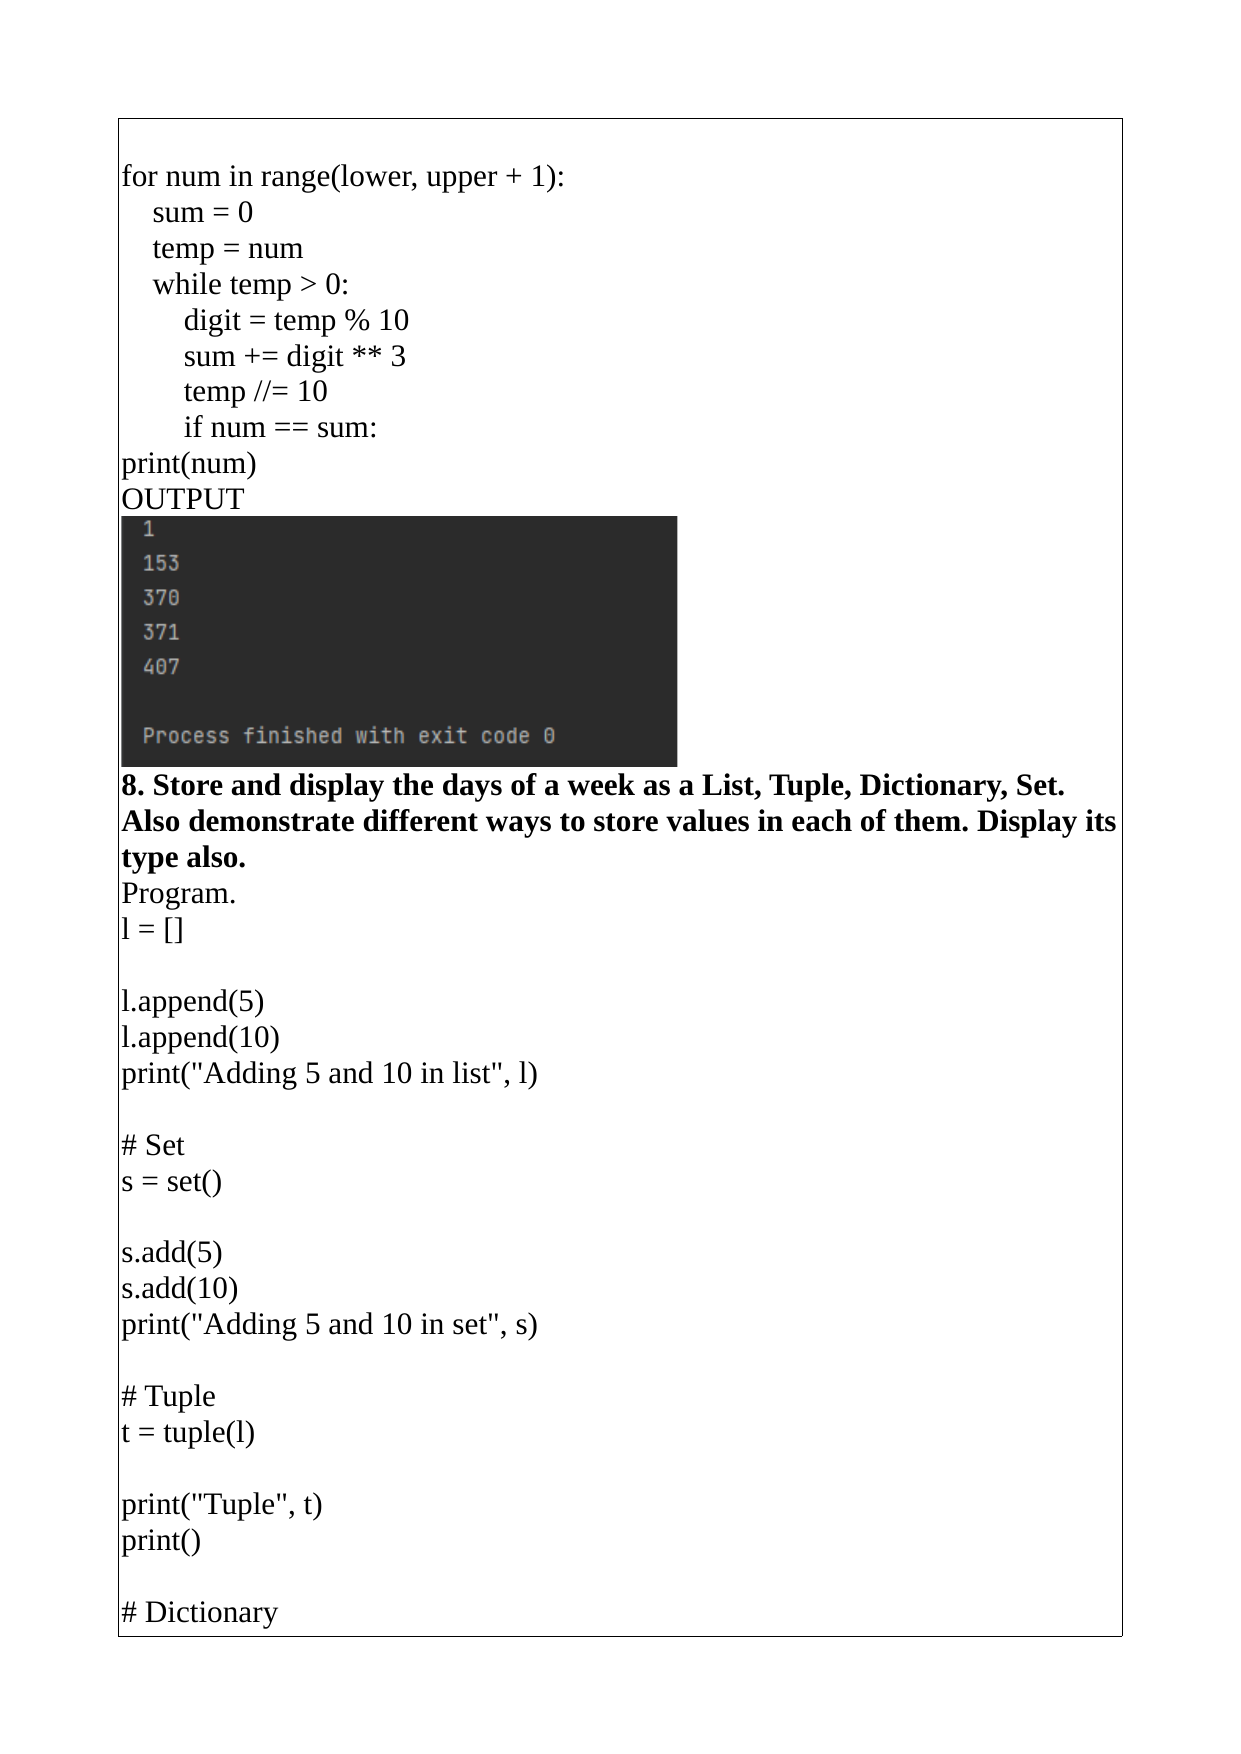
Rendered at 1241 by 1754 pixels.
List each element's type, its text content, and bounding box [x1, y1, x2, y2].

text s = set() [121, 1162, 1119, 1198]
text s.add(5) [121, 1234, 1119, 1269]
text temp = num [121, 229, 1119, 265]
text print("Adding 5 and 10 in list", l) [121, 1054, 1119, 1090]
text # Tuple [121, 1377, 1119, 1413]
text l = [] [121, 910, 1119, 946]
text # Set [121, 1126, 1119, 1162]
text sum += digit ** 3 [121, 337, 1119, 373]
text s.add(10) [121, 1269, 1119, 1306]
text digit = temp % 10 [121, 301, 1119, 337]
picture [121, 516, 678, 767]
text 8. Store and display the days of a week as a List, Tuple, Dictionary, Set. Also demonstrate different ways to store values in each of them. Display its type also. [121, 766, 1119, 874]
text for num in range(lower, upper + 1): [121, 157, 1119, 193]
text sum = 0 [121, 193, 1119, 229]
text t = tuple(l) [121, 1413, 1119, 1449]
text print(num) [121, 444, 1119, 481]
text OUTPUT [121, 481, 1119, 516]
text Program. [121, 874, 1119, 910]
text if num == sum: [121, 409, 1119, 444]
text l.append(10) [121, 1018, 1119, 1054]
text temp //= 10 [121, 373, 1119, 409]
text print("Tuple", t) [121, 1485, 1119, 1521]
text while temp > 0: [121, 265, 1119, 301]
text print() [121, 1521, 1119, 1557]
text print("Adding 5 and 10 in set", s) [121, 1306, 1119, 1341]
text l.append(5) [121, 982, 1119, 1018]
text # Dictionary [121, 1593, 1119, 1629]
